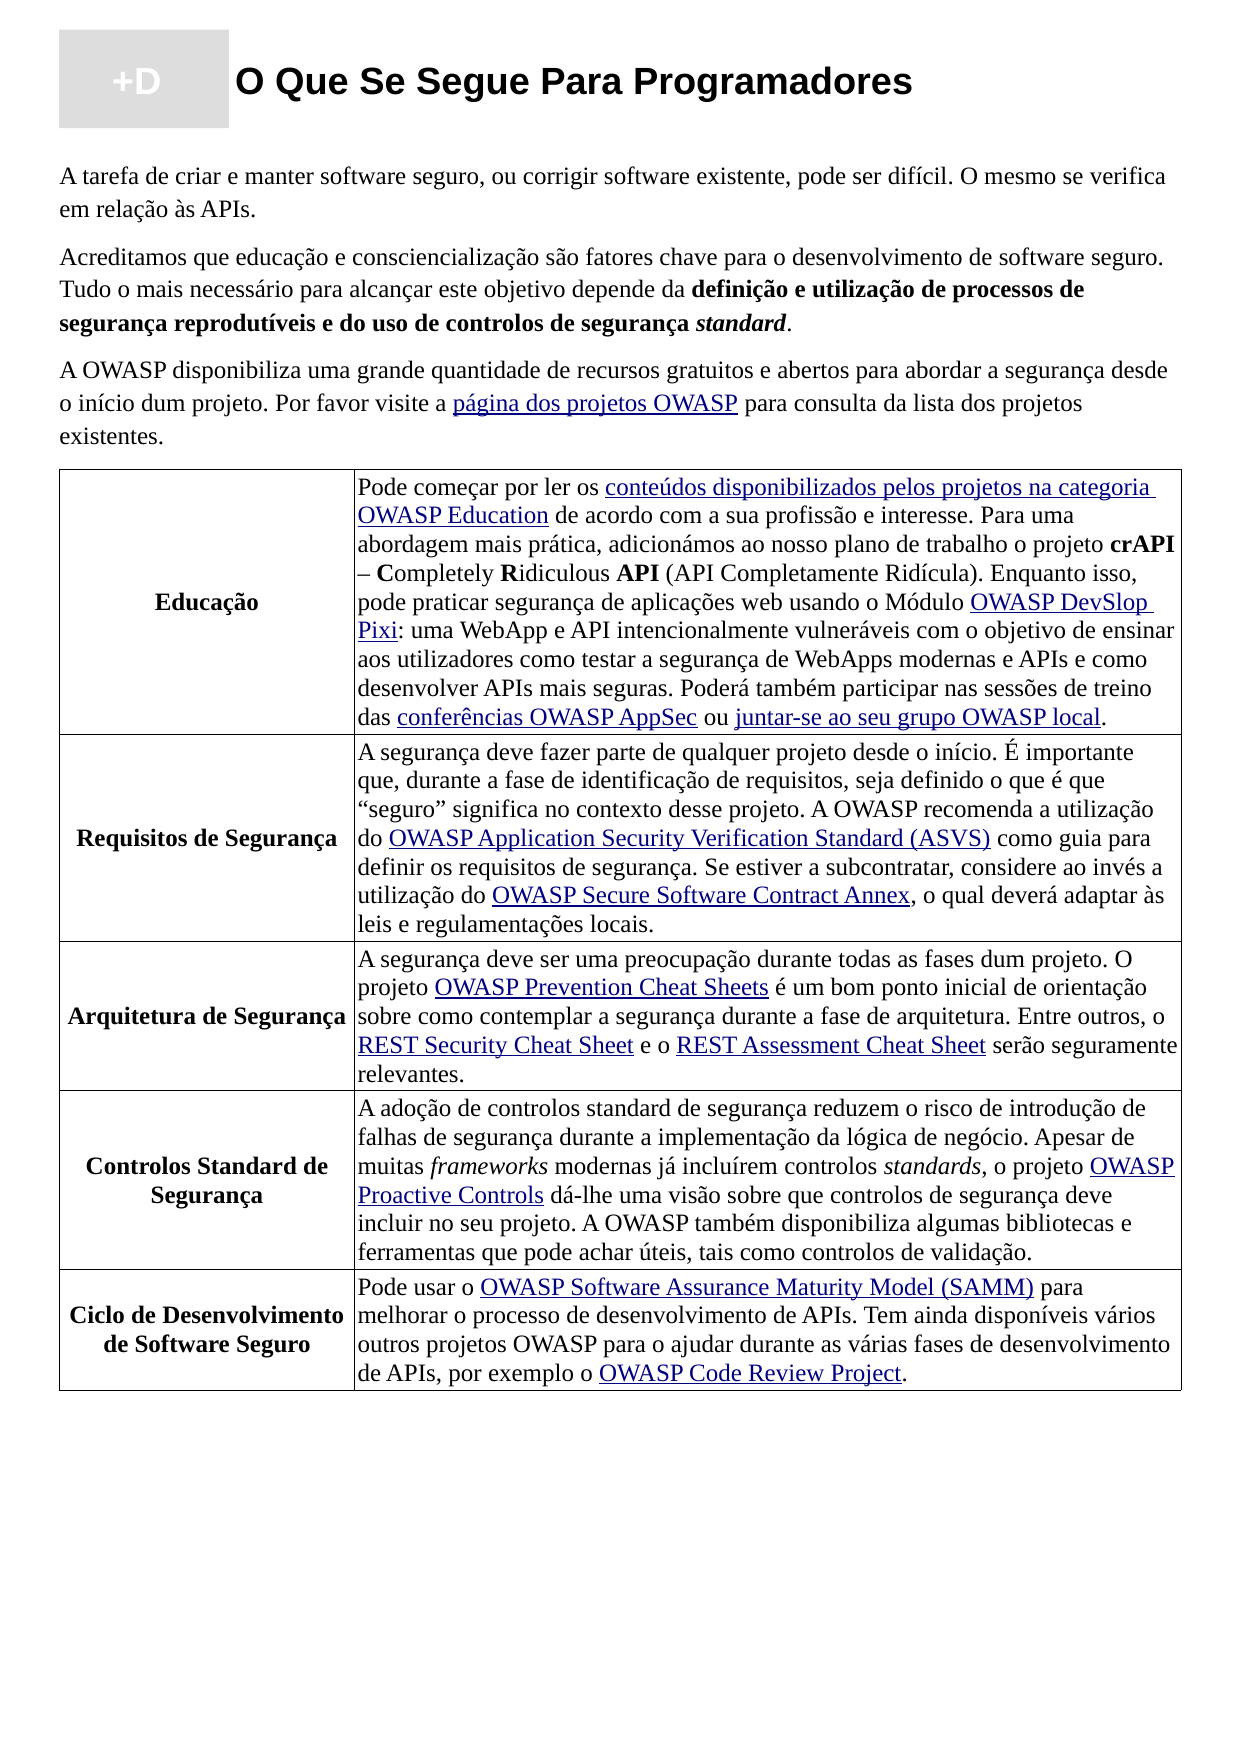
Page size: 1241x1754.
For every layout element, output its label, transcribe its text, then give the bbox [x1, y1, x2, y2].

table_cell Ciclo de Desenvolvimento de Software Seguro [60, 1270, 354, 1390]
table_cell Arquitetura de Segurança [60, 942, 354, 1090]
table_cell A segurança deve fazer parte de qualquer projeto desde o início. É importante que, durante a fase de identificação de requisitos, seja definido o que é que “seguro” significa no contexto desse projeto. A OWASP recomenda a utilização do OWASP Application Security Verification Standard (ASVS) como guia para definir os requisitos de segurança. Se estiver a subcontratar, considere ao invés a utilização do OWASP Secure Software Contract Annex, o qual deverá adaptar às leis e regulamentações locais. [355, 735, 1181, 941]
text A tarefa de criar e manter software seguro, ou corrigir software existente, pode ser difícil. O mesmo se verifica em relação às APIs. [59, 161, 1181, 223]
text Acreditamos que educação e consciencialização são fatores chave para o desenvolvimento de software seguro. Tudo o mais necessário para alcançar este objetivo depende da definição e utilização de processos de segurança reprodutíveis e do uso de controlos de segurança standard. [59, 242, 1181, 336]
table_cell A segurança deve ser uma preocupação durante todas as fases dum projeto. O projeto OWASP Prevention Cheat Sheets é um bom ponto inicial de orientação sobre como contemplar a segurança durante a fase de arquitetura. Entre outros, o REST Security Cheat Sheet e o REST Assessment Cheat Sheet serão seguramente relevantes. [355, 942, 1181, 1090]
table_cell A adoção de controlos standard de segurança reduzem o risco de introdução de falhas de segurança durante a implementação da lógica de negócio. Apesar de muitas frameworks modernas já incluírem controlos standards, o projeto OWASP Proactive Controls dá-lhe uma visão sobre que controlos de segurança deve incluir no seu projeto. A OWASP também disponibiliza algumas bibliotecas e ferramentas que pode achar úteis, tais como controlos de validação. [355, 1091, 1181, 1269]
text A OWASP disponibiliza uma grande quantidade de recursos gratuitos e abertos para abordar a segurança desde o início dum projeto. Por favor visite a página dos projetos OWASP para consulta da lista dos projetos existentes. [59, 355, 1181, 450]
table_header Educação [60, 470, 354, 733]
table_cell Controlos Standard de Segurança [60, 1091, 354, 1269]
table_cell Requisitos de Segurança [60, 735, 354, 941]
table_header Pode começar por ler os conteúdos disponibilizados pelos projetos na categoria OWASP Education de acordo com a sua profissão e interesse. Para uma abordagem mais prática, adicionámos ao nosso plano de trabalho o projeto crAPI – Completely Ridiculous API (API Completamente Ridícula). Enquanto isso, pode praticar segurança de aplicações web usando o Módulo OWASP DevSlop Pixi: uma WebApp e API intencionalmente vulneráveis com o objetivo de ensinar aos utilizadores como testar a segurança de WebApps modernas e APIs e como desenvolver APIs mais seguras. Poderá também participar nas sessões de treino das conferências OWASP AppSec ou juntar-se ao seu grupo OWASP local. [355, 470, 1181, 733]
table_cell Pode usar o OWASP Software Assurance Maturity Model (SAMM) para melhorar o processo de desenvolvimento de APIs. Tem ainda disponíveis vários outros projetos OWASP para o ajudar durante as várias fases de desenvolvimento de APIs, por exemplo o OWASP Code Review Project. [355, 1270, 1181, 1390]
